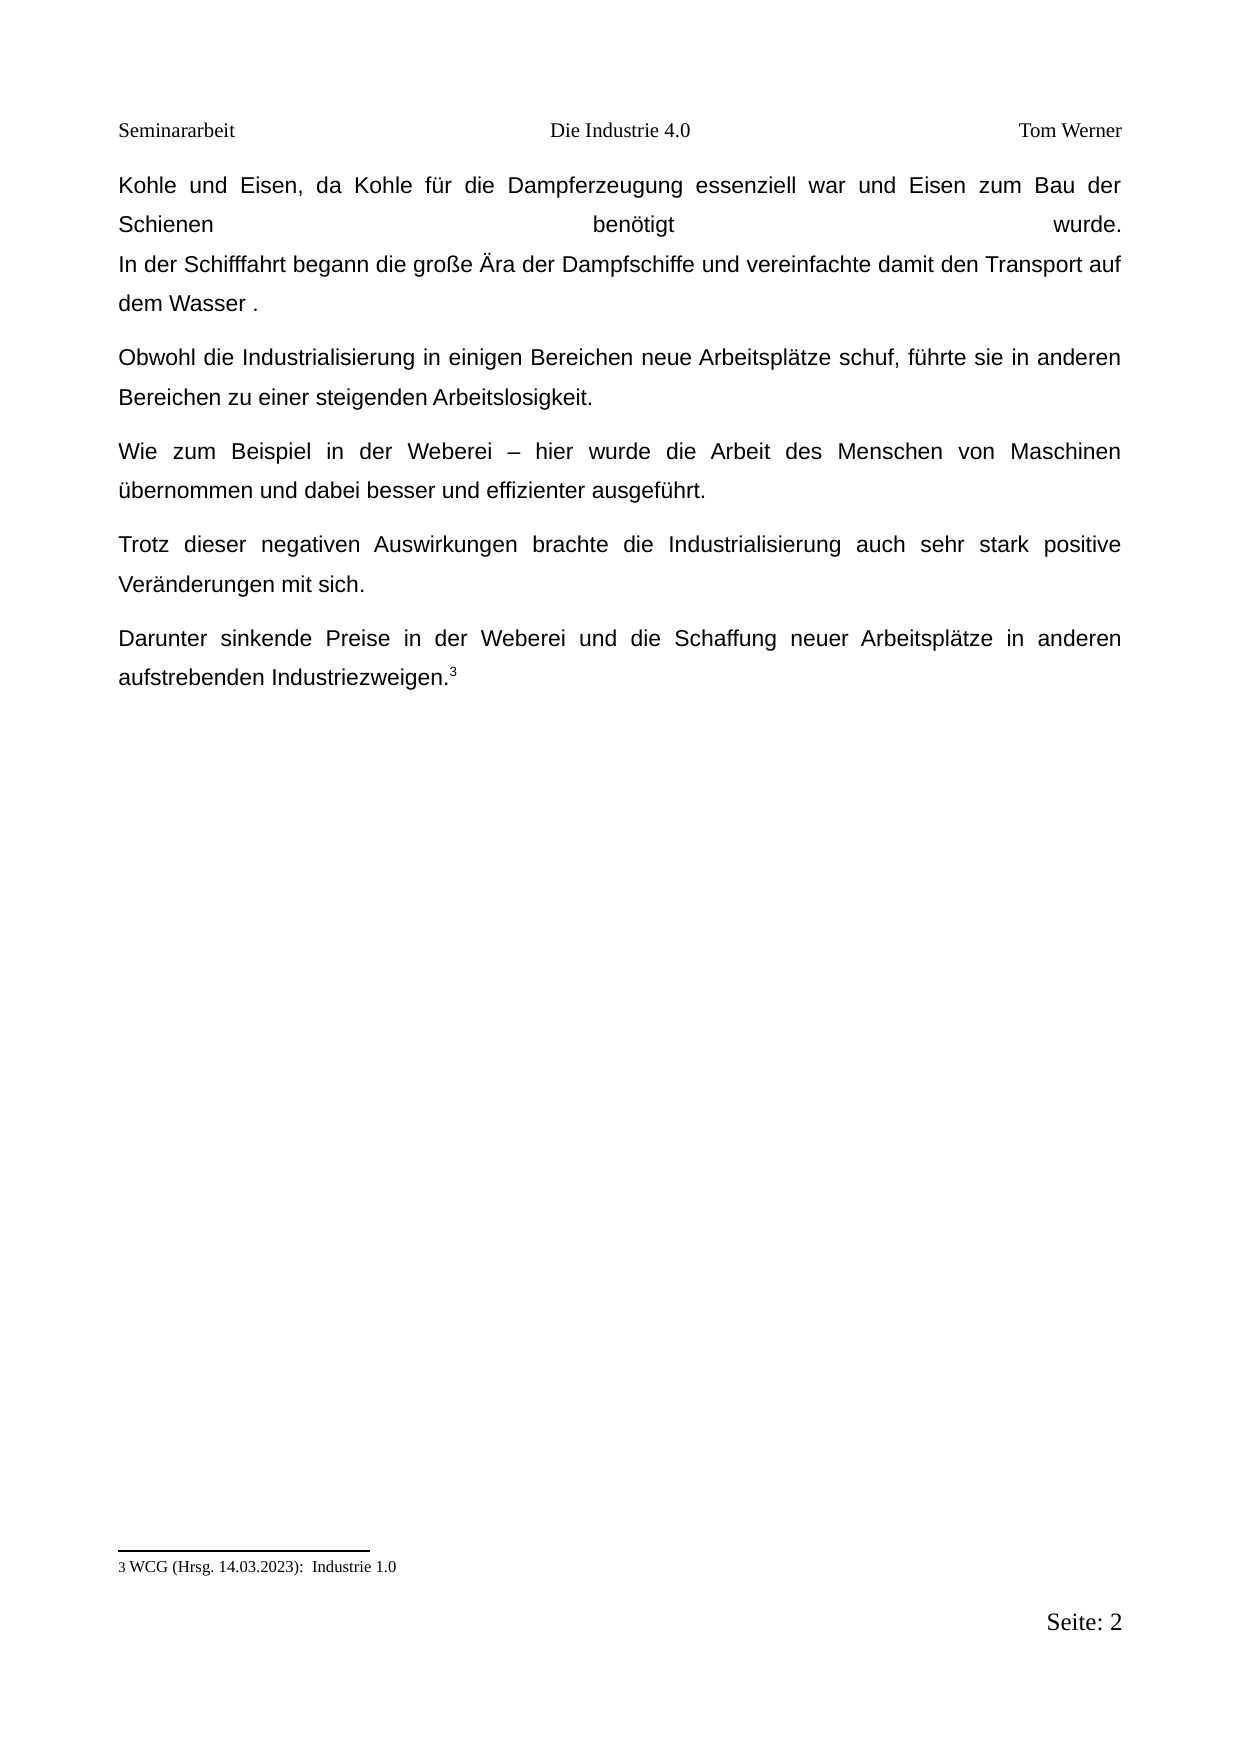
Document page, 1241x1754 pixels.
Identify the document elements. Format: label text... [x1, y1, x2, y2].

text Darunter sinkende Preise in der Weberei und die Schaffung neuer Arbeitsplätze in anderen aufstrebenden Industriezweigen. [118, 625, 1122, 691]
text Obwohl die Industrialisierung in einigen Bereichen neue Arbeitsplätze schuf, führte sie in anderen Bereichen zu einer steigenden Arbeitslosigkeit. [118, 344, 1122, 410]
text Wie zum Beispiel in der Weberei – hier wurde die Arbeit des Menschen von Maschinen übernommen und dabei besser und effizienter ausgeführt. [118, 438, 1122, 503]
text Trotz dieser negativen Auswirkungen brachte die Industrialisierung auch sehr stark positive Veränderungen mit sich. [118, 531, 1122, 597]
text WCG (Hrsg. 14.03.2023): Industrie 1.0 [118, 1557, 1122, 1576]
text Kohle und Eisen, da Kohle für die Dampferzeugung essenziell war und Eisen zum Bau der Schienen benötigt wurde. In der Schifffahrt begann die große Ära der Dampfschiffe und vereinfachte damit den Transport auf dem Wasser . [118, 172, 1122, 316]
